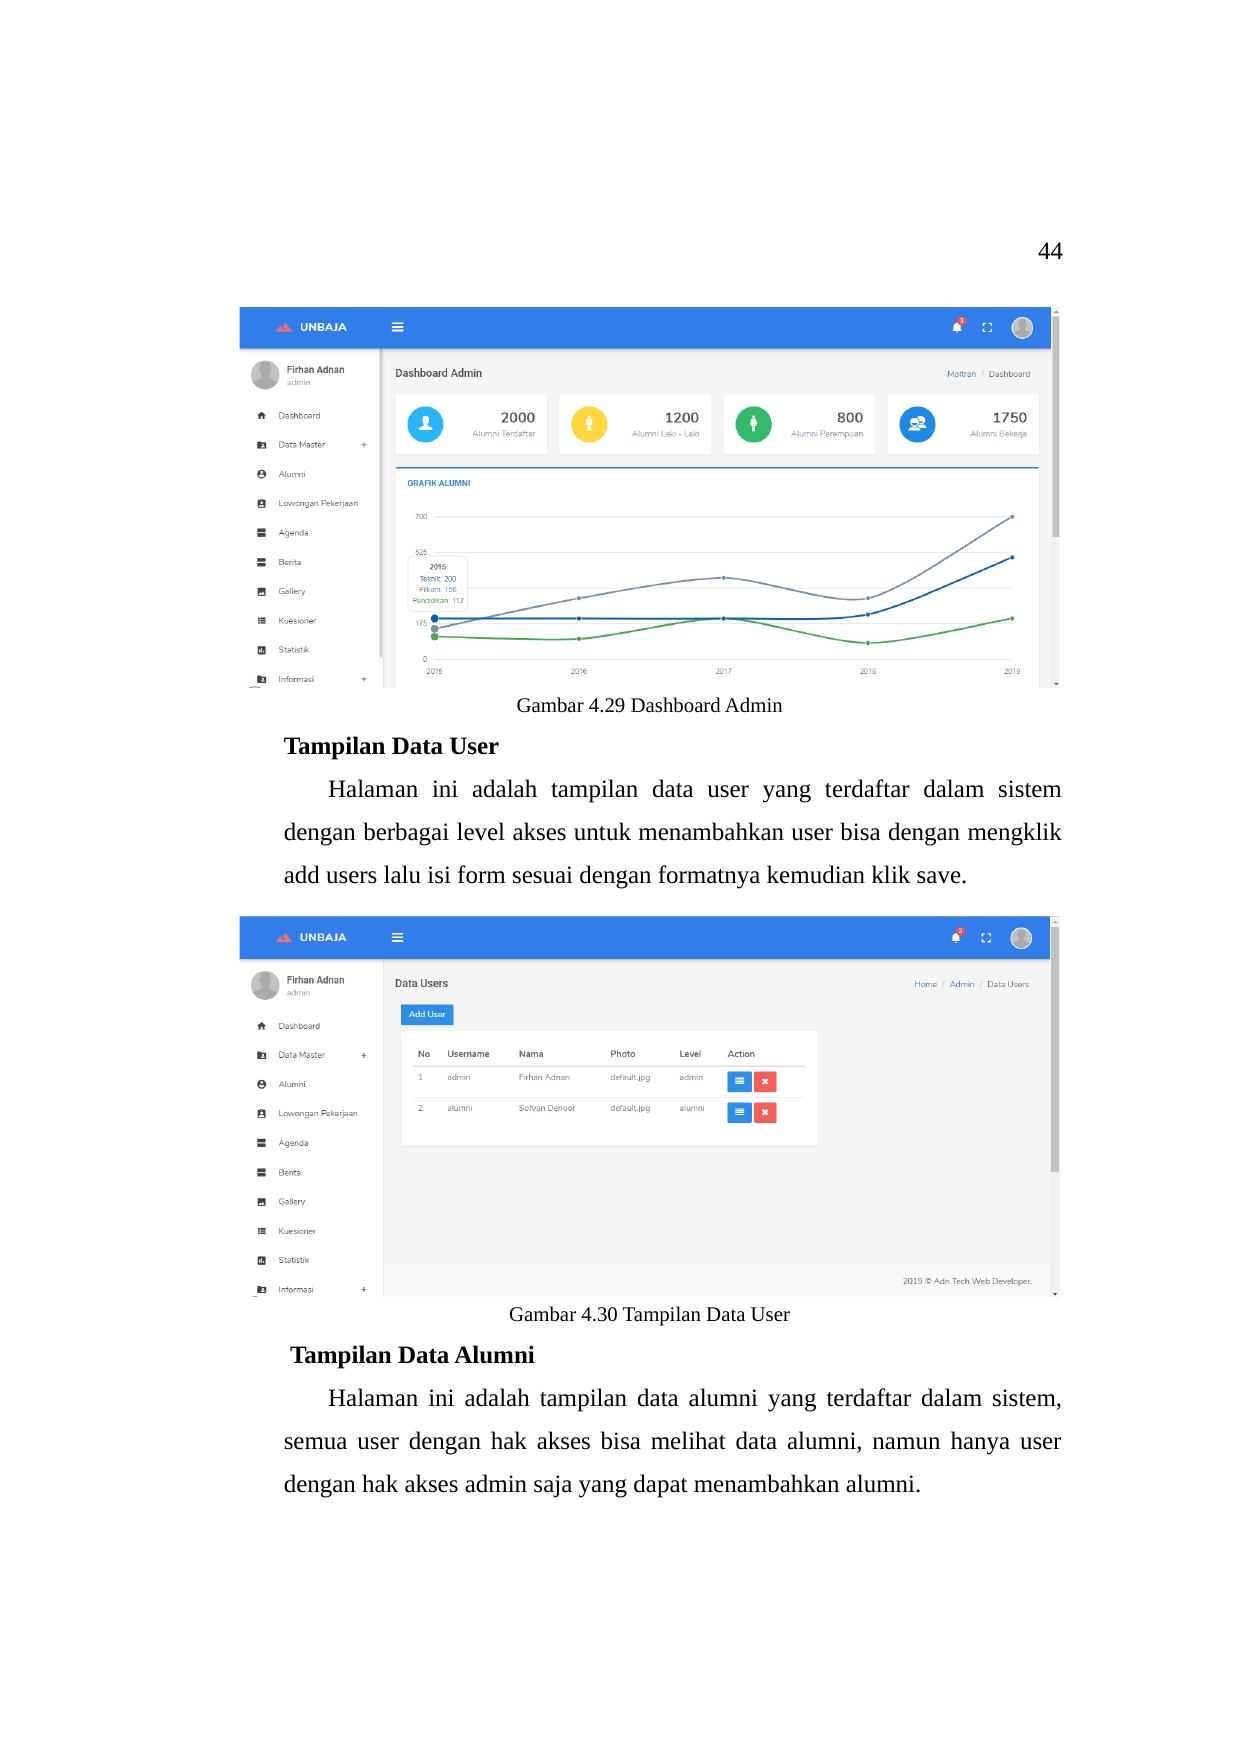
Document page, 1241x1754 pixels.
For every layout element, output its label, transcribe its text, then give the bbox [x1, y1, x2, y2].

text Tampilan Data User [239, 295, 1063, 760]
text Gambar 4.30 Tampilan Data User [239, 1297, 1059, 1326]
picture [239, 307, 1060, 688]
text Halaman ini adalah tampilan data user yang terdaftar dalam sistem dengan berbagai level akses untuk menambahkan user bisa dengan mengklik add users lalu isi form sesuai dengan formatnya kemudian klik save. [283, 774, 1063, 889]
text Tampilan Data Alumni [239, 903, 1063, 1369]
text Gambar 4.29 Dashboard Admin [239, 688, 1059, 717]
picture [239, 916, 1060, 1297]
text Halaman ini adalah tampilan data alumni yang terdaftar dalam sistem, semua user dengan hak akses bisa melihat data alumni, namun hanya user dengan hak akses admin saja yang dapat menambahkan alumni. [283, 1383, 1063, 1498]
